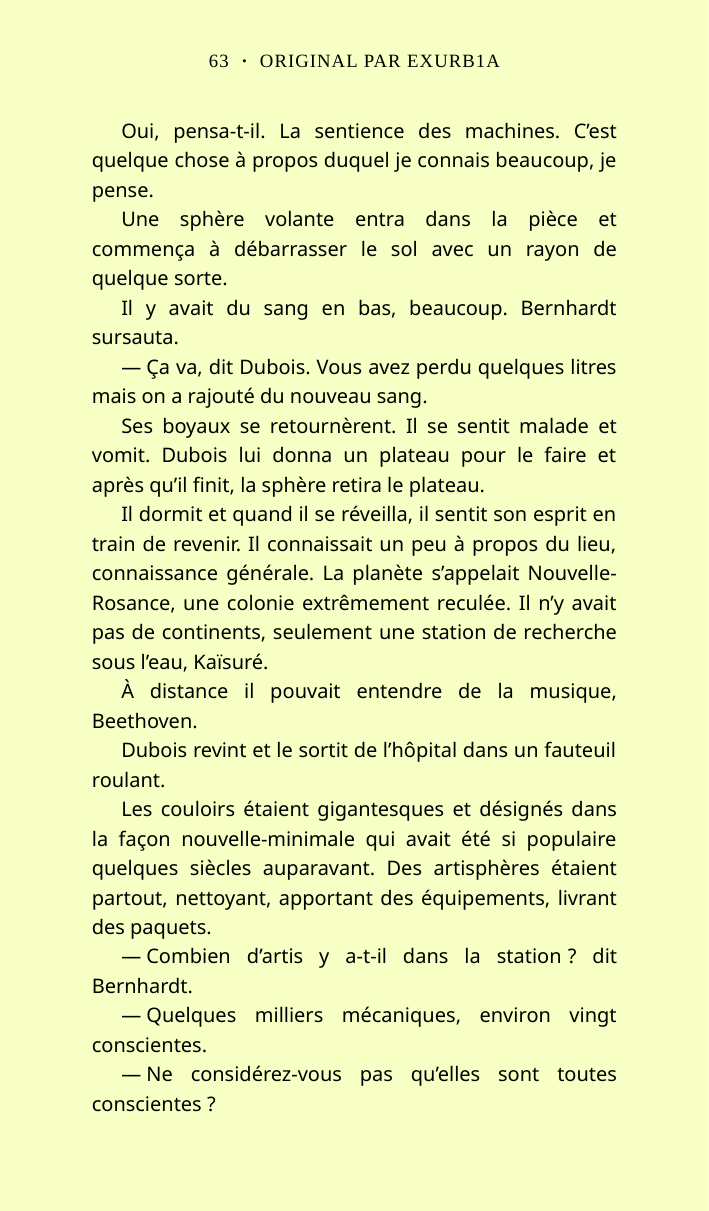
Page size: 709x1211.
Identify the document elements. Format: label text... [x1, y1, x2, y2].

text Il dormit et quand il se réveilla, il sentit son esprit en train de revenir. Il connaissait un peu à propos du lieu, connaissance générale. La planète s’appelait Nouvelle-Rosance, une colonie extrêmement reculée. Il n’y avait pas de continents, seulement une station de recherche sous l’eau, Kaïsuré. [92, 498, 617, 675]
text Une sphère volante entra dans la pièce et commença à débarrasser le sol avec un rayon de quelque sorte. [92, 203, 617, 292]
text Il y avait du sang en bas, beaucoup. Bernhardt sursauta. [92, 292, 617, 351]
text Oui, pensa-t-il. La sentience des machines. C’est quelque chose à propos duquel je connais beaucoup, je pense. [92, 115, 617, 203]
text Les couloirs étaient gigantesques et désignés dans la façon nouvelle-minimale qui avait été si populaire quelques siècles auparavant. Des artisphères étaient partout, nettoyant, apportant des équipements, livrant des paquets. [92, 793, 617, 940]
text — Ne considérez-vous pas qu’elles sont toutes conscientes ? [92, 1058, 617, 1117]
text — Ça va, dit Dubois. Vous avez perdu quelques litres mais on a rajouté du nouveau sang. [92, 351, 617, 410]
text — Quelques milliers mécaniques, environ vingt conscientes. [92, 999, 617, 1058]
text Dubois revint et le sortit de l’hôpital dans un fauteuil roulant. [92, 734, 617, 793]
text À distance il pouvait entendre de la musique, Beethoven. [92, 675, 617, 734]
text Ses boyaux se retournèrent. Il se sentit malade et vomit. Dubois lui donna un plateau pour le faire et après qu’il finit, la sphère retira le plateau. [92, 410, 617, 498]
text — Combien d’artis y a-t-il dans la station ? dit Bernhardt. [92, 940, 617, 999]
